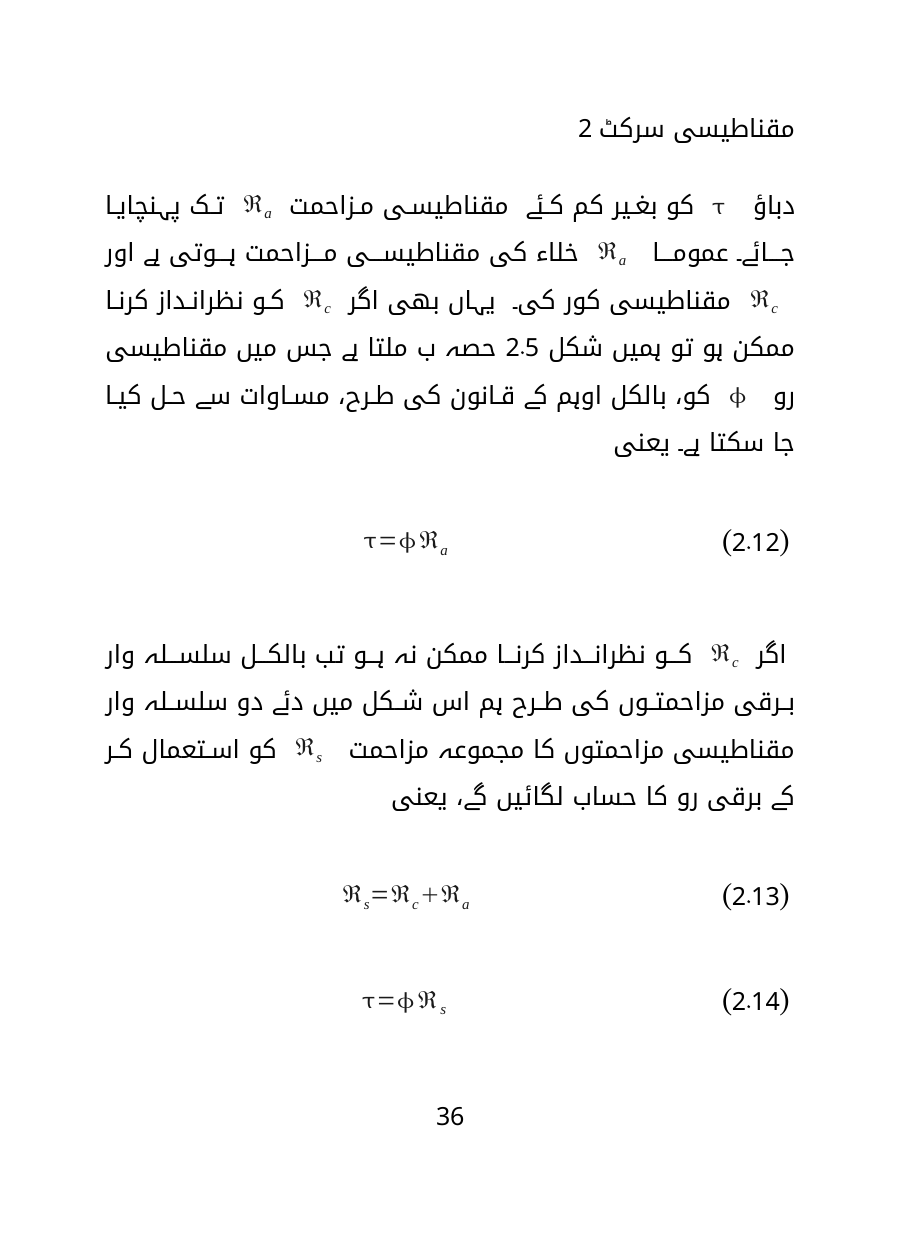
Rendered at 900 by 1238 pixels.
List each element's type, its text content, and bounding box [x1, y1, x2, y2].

table_header [105, 868, 697, 939]
table_header [105, 513, 699, 585]
table_header [105, 973, 694, 1044]
table_header (2.12) [699, 513, 795, 585]
table_header (2.14) [694, 973, 795, 1044]
text یہاں بھی کوشش یہی ہے کہ کسی طرح مقناطیسی دباؤ کو بغیر کم کئے مقناطیسی مزاحمتتک پہنچایا جائے۔ عموما خلاء کی مقناطیسی مزاحمت ہوتی ہے اور مقناطیسی کور کی۔ یہاں بھی اگرکو نظرانداز کرنا ممکن ہو تو ہمیں شکل 2.5 حصہ ب ملتا ہے جس میں مقناطیسی رو کو، بالکل اوہم کے قانون کی طرح، مساوات سے حل کیا جا سکتا ہے۔ یعنی [105, 182, 795, 467]
text اگرکو نظرانداز کرنا ممکن نہ ہو تب بالکل سلسلہ وار برقی مزاحمتوں کی طرح ہم اس شکل میں دئے دو سلسلہ وار مقناطیسی مزاحمتوں کا مجموعہ مزاحمت کو استعمال کر کے برقی رو کا حساب لگائیں گے، یعنی [105, 631, 795, 821]
table_header (2.13) [697, 868, 795, 939]
